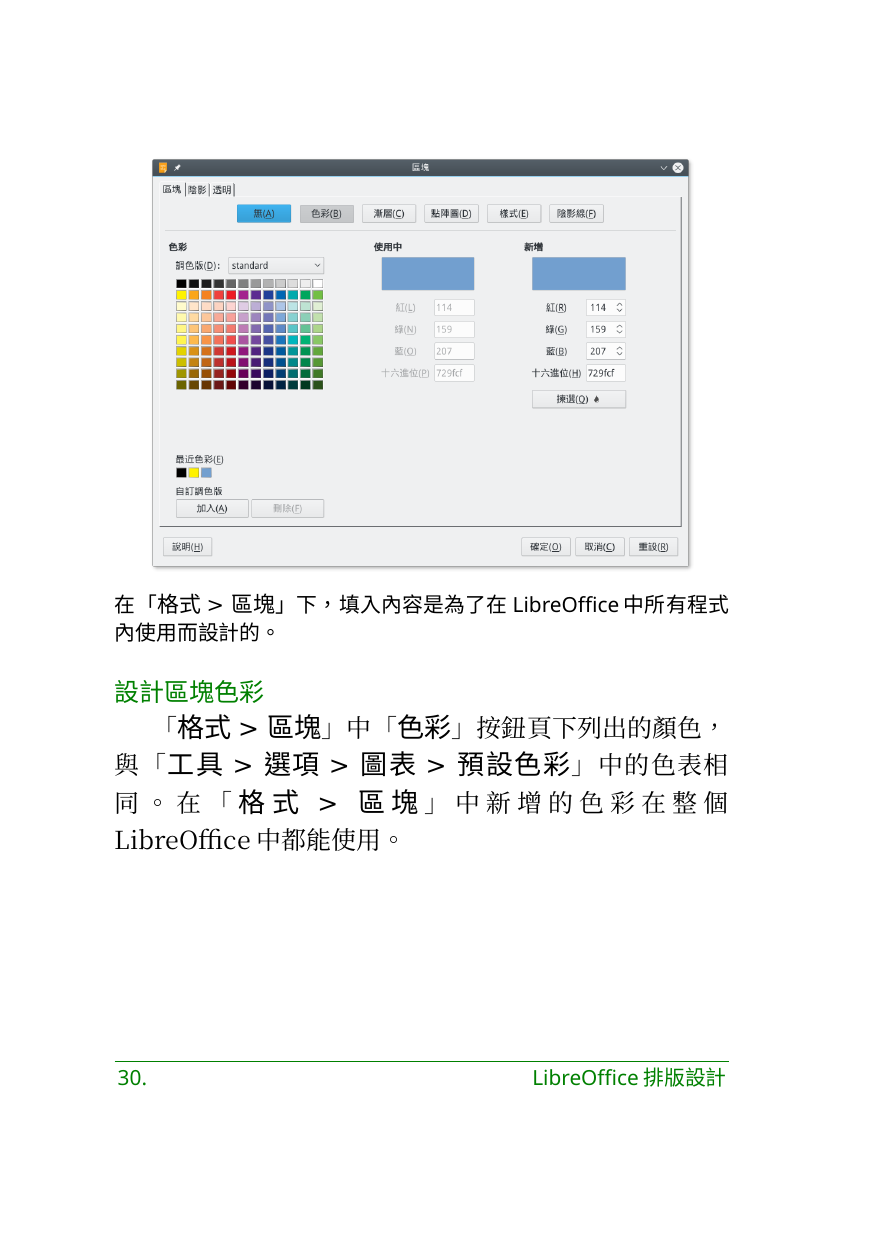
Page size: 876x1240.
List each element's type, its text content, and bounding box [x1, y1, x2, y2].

subtitle 設計區塊色彩 [114, 676, 729, 707]
table_header [115, 574, 729, 583]
picture [148, 155, 696, 574]
table_header [115, 146, 729, 573]
table_cell 在「格式 > 區塊」下，填入內容是為了在LibreOffice中所有程式內使用而設計的。 [115, 583, 729, 645]
text 「格式 > 區塊」中「色彩」按鈕頁下列出的顏色，與「工具 > 選項 > 圖表 > 預設色彩」中的色表相同。在「格式 > 區塊」中新增的色彩在整個LibreOffice中都能使用。 [114, 707, 729, 857]
